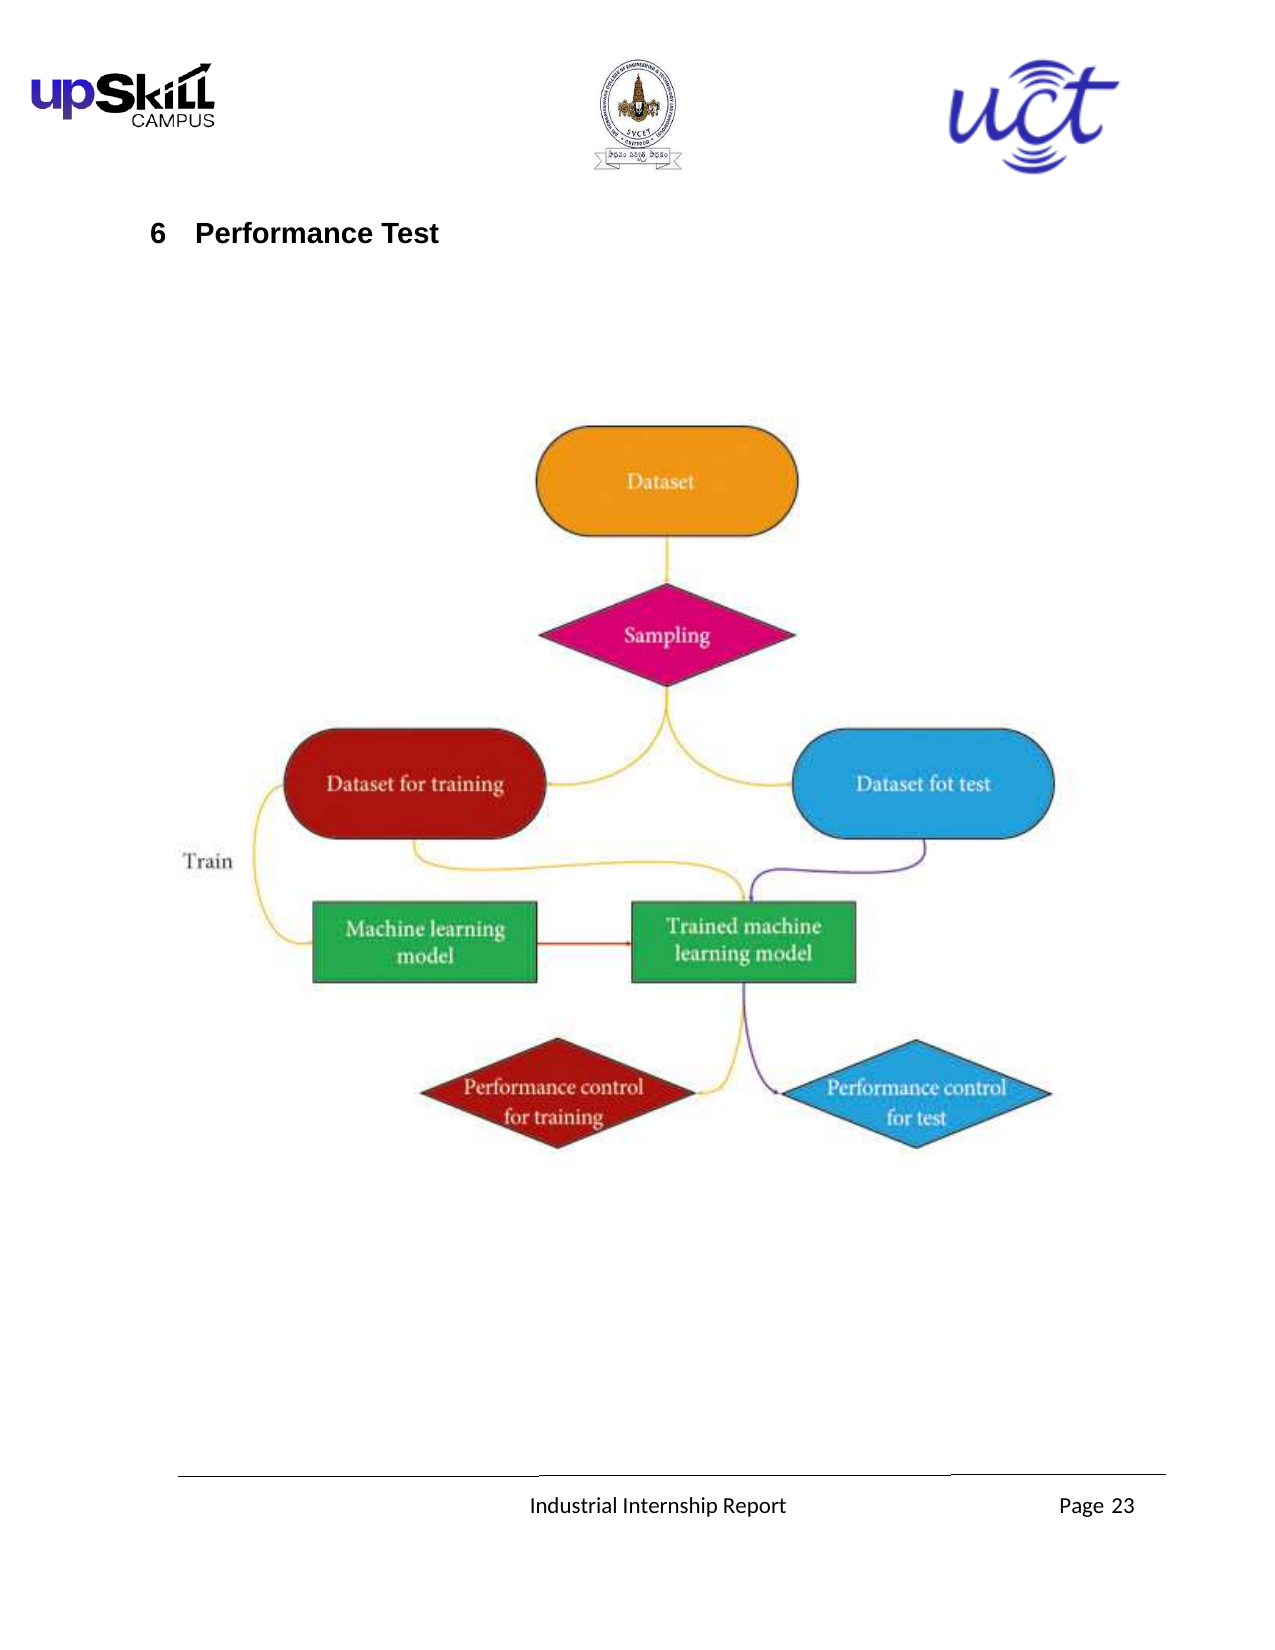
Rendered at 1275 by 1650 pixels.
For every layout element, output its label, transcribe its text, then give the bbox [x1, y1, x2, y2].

subtitle Performance Test [150, 216, 1134, 250]
